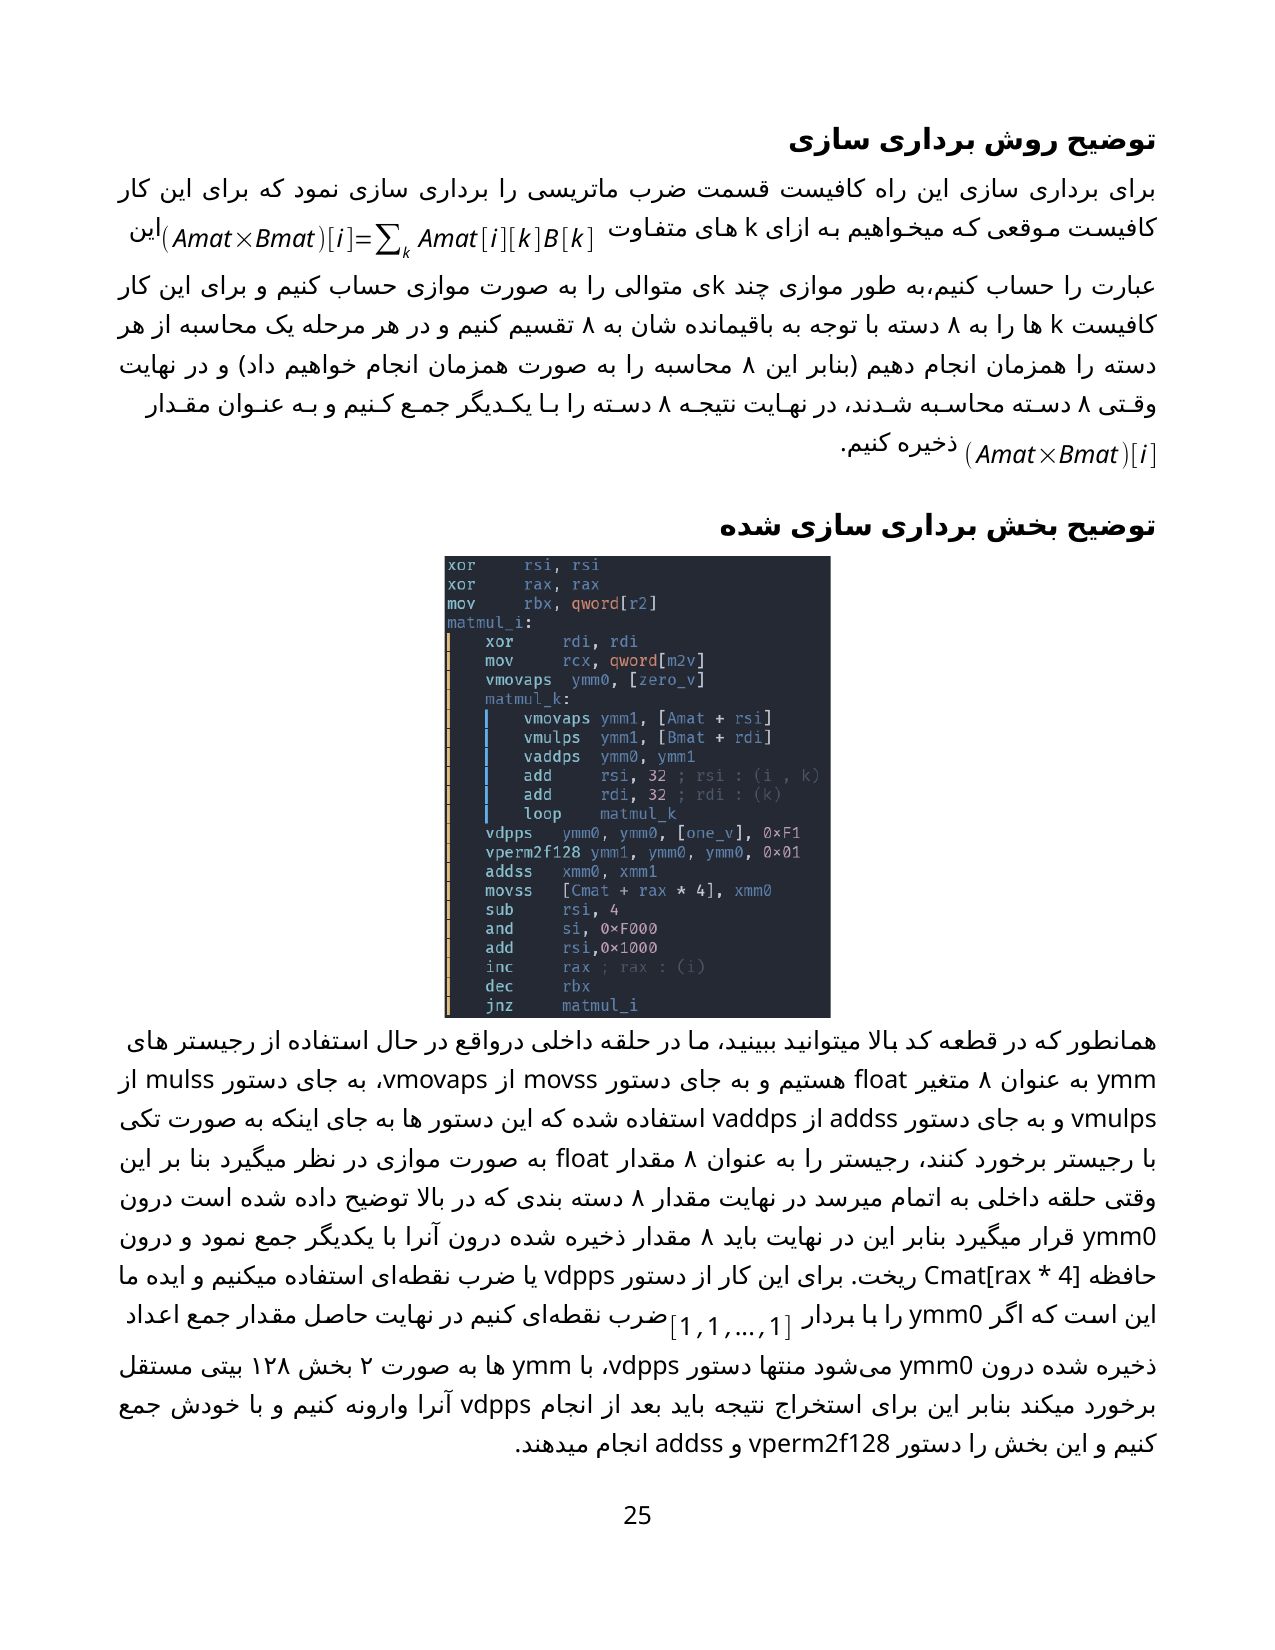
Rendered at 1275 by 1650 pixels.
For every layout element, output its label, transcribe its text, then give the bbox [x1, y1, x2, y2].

text همانطور که در قطعه کد بالا میتوانید ببینید، ما در حلقه داخلی در‌واقع در حال استفاده از رجیستر های ymm به عنوان ۸ متغیر float هستیم و به جای دستور movss از vmovaps، به جای دستور mulss از vmulps و به جای دستور addss از vaddps استفاده شده که این دستور ها به جای اینکه به صورت تکی با رجیستر برخورد کنند، رجیستر را به عنوان ۸ مقدار float به صورت موازی در نظر میگیرد بنا بر این وقتی حلقه داخلی به اتمام میرسد در نهایت مقدار ۸ دسته بندی که در بالا توضیح داده شده است درون ymm0 قرار میگیرد بنابر این در نهایت باید ۸ مقدار ذخیره شده درون آنرا با یکدیگر جمع نمود و درون حافظه Cmat[rax * 4] ریخت. برای این کار از دستور vdpps یا ضرب نقطه‌ای استفاده میکنیم و ایده ما این است که اگر ymm0 را با بردار ضرب نقطه‌ای کنیم در نهایت حاصل مقدار جمع اعداد ذخیره شده درون ymm0 می‌شود منتها دستور vdpps، با ymm ها به صورت ۲ بخش ۱۲۸ بیتی مستقل برخورد میکند بنابر این برای استخراج نتیجه باید بعد از انجام vdpps آنرا وارونه کنیم و با خودش جمع کنیم و این بخش را دستور vperm2f128 و addss انجام میدهند. [118, 557, 1157, 1460]
subtitle توضیح روش برداری سازی [118, 118, 1157, 158]
picture [444, 556, 831, 1018]
text برای برداری سازی این‌ راه کافیست قسمت ضرب ماتریسی را برداری سازی نمود که برای این کار کافیست موقعی که میخواهیم به ازای k های متفاوت این عبارت را حساب کنیم،‌به طور موازی چند kی متوالی را به صورت موازی حساب کنیم و برای این کار کافیست k ها را به ۸ دسته با توجه به باقیمانده شان به ۸ تقسیم کنیم و در هر مرحله یک محاسبه از هر دسته را همزمان انجام دهیم (بنابر این ۸ محاسبه را به صورت همزمان انجام خواهیم داد) و در نهایت وقتی ۸ دسته محاسبه شدند، در نهایت نتیجه ۸ دسته را با یکدیگر جمع کنیم و به عنوان مقدار ذخیره کنیم. [118, 170, 1157, 470]
subtitle توضیح بخش برداری سازی شده [118, 505, 1157, 544]
